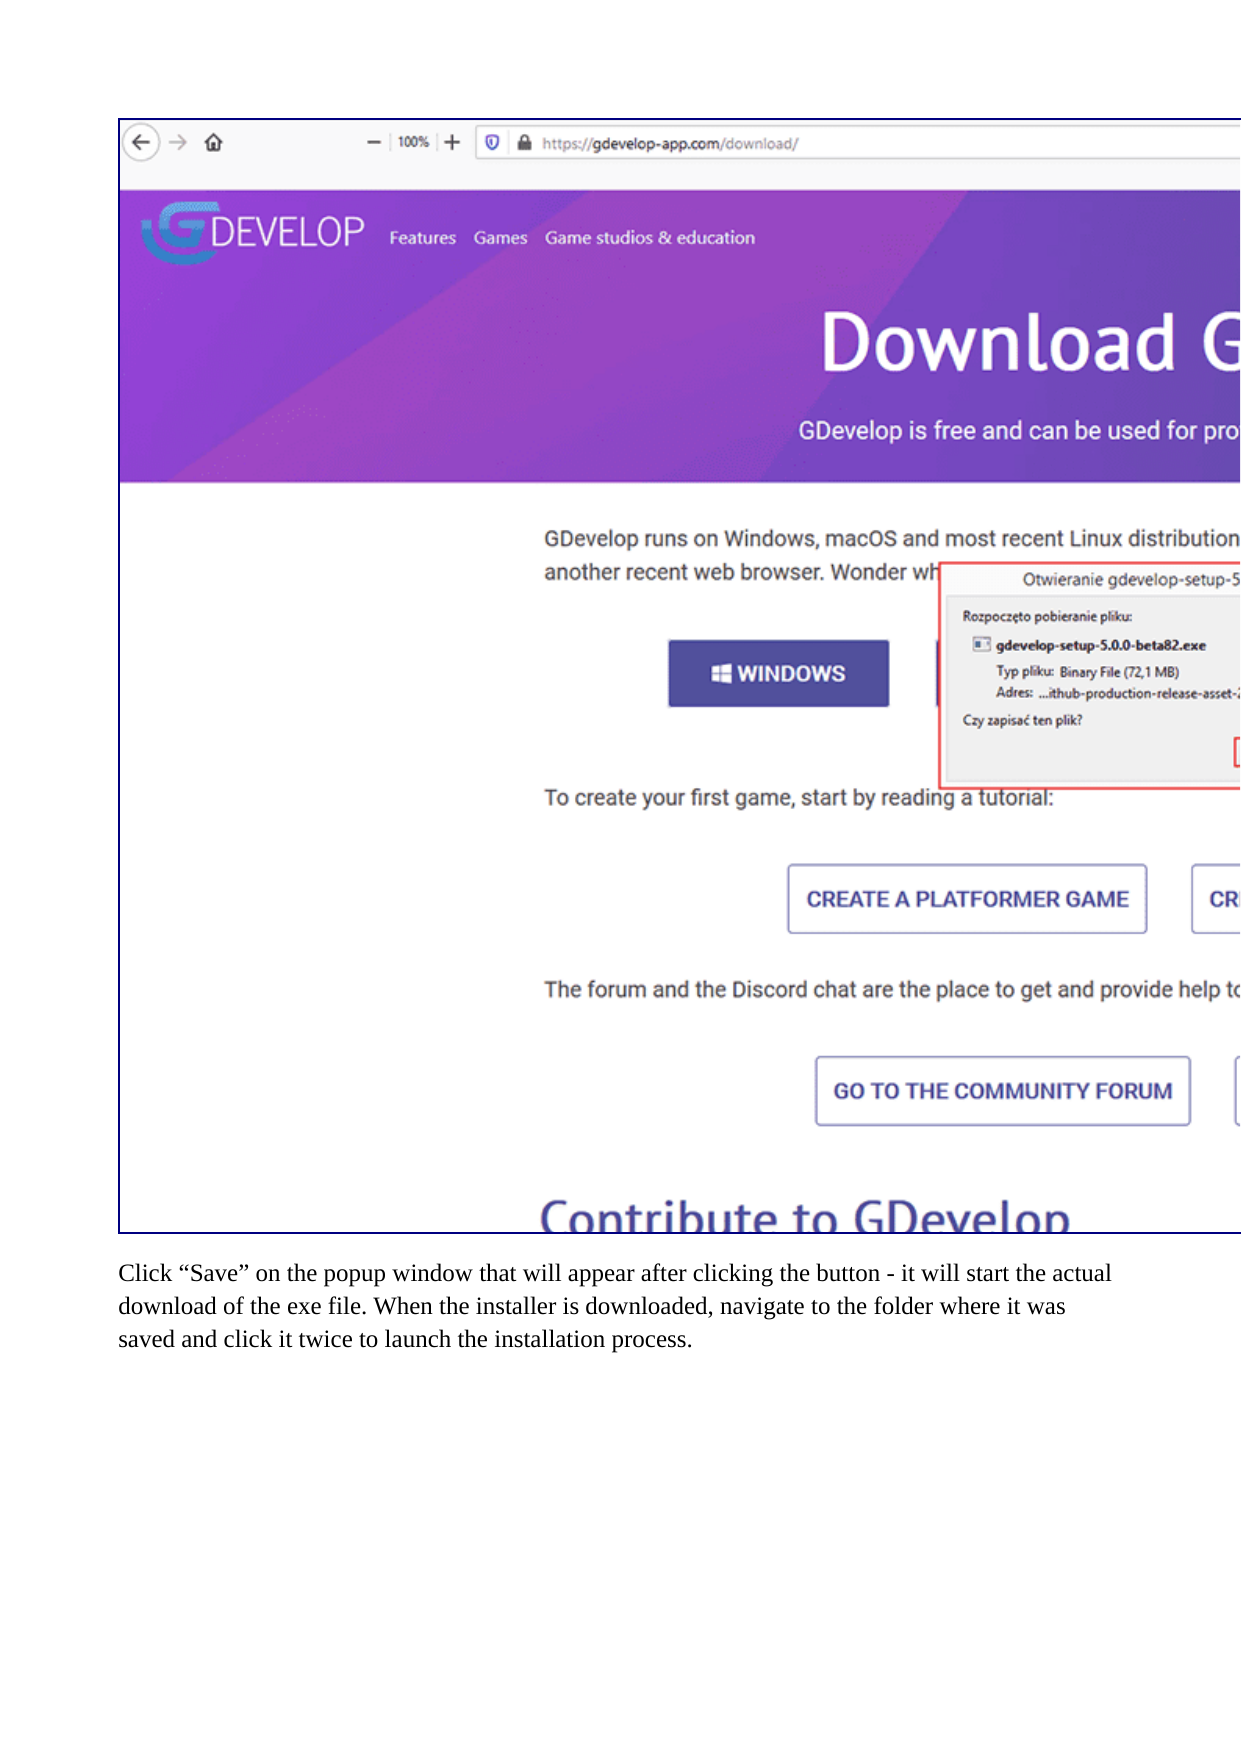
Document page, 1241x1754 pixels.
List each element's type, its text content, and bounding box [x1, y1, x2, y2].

text Click “Save” on the popup window that will appear after clicking the button - it will start the actual download of the exe file. When the installer is downloaded, navigate to the folder where it was saved and click it twice to launch the installation process. [118, 1258, 1122, 1353]
picture [120, 120, 1241, 1232]
